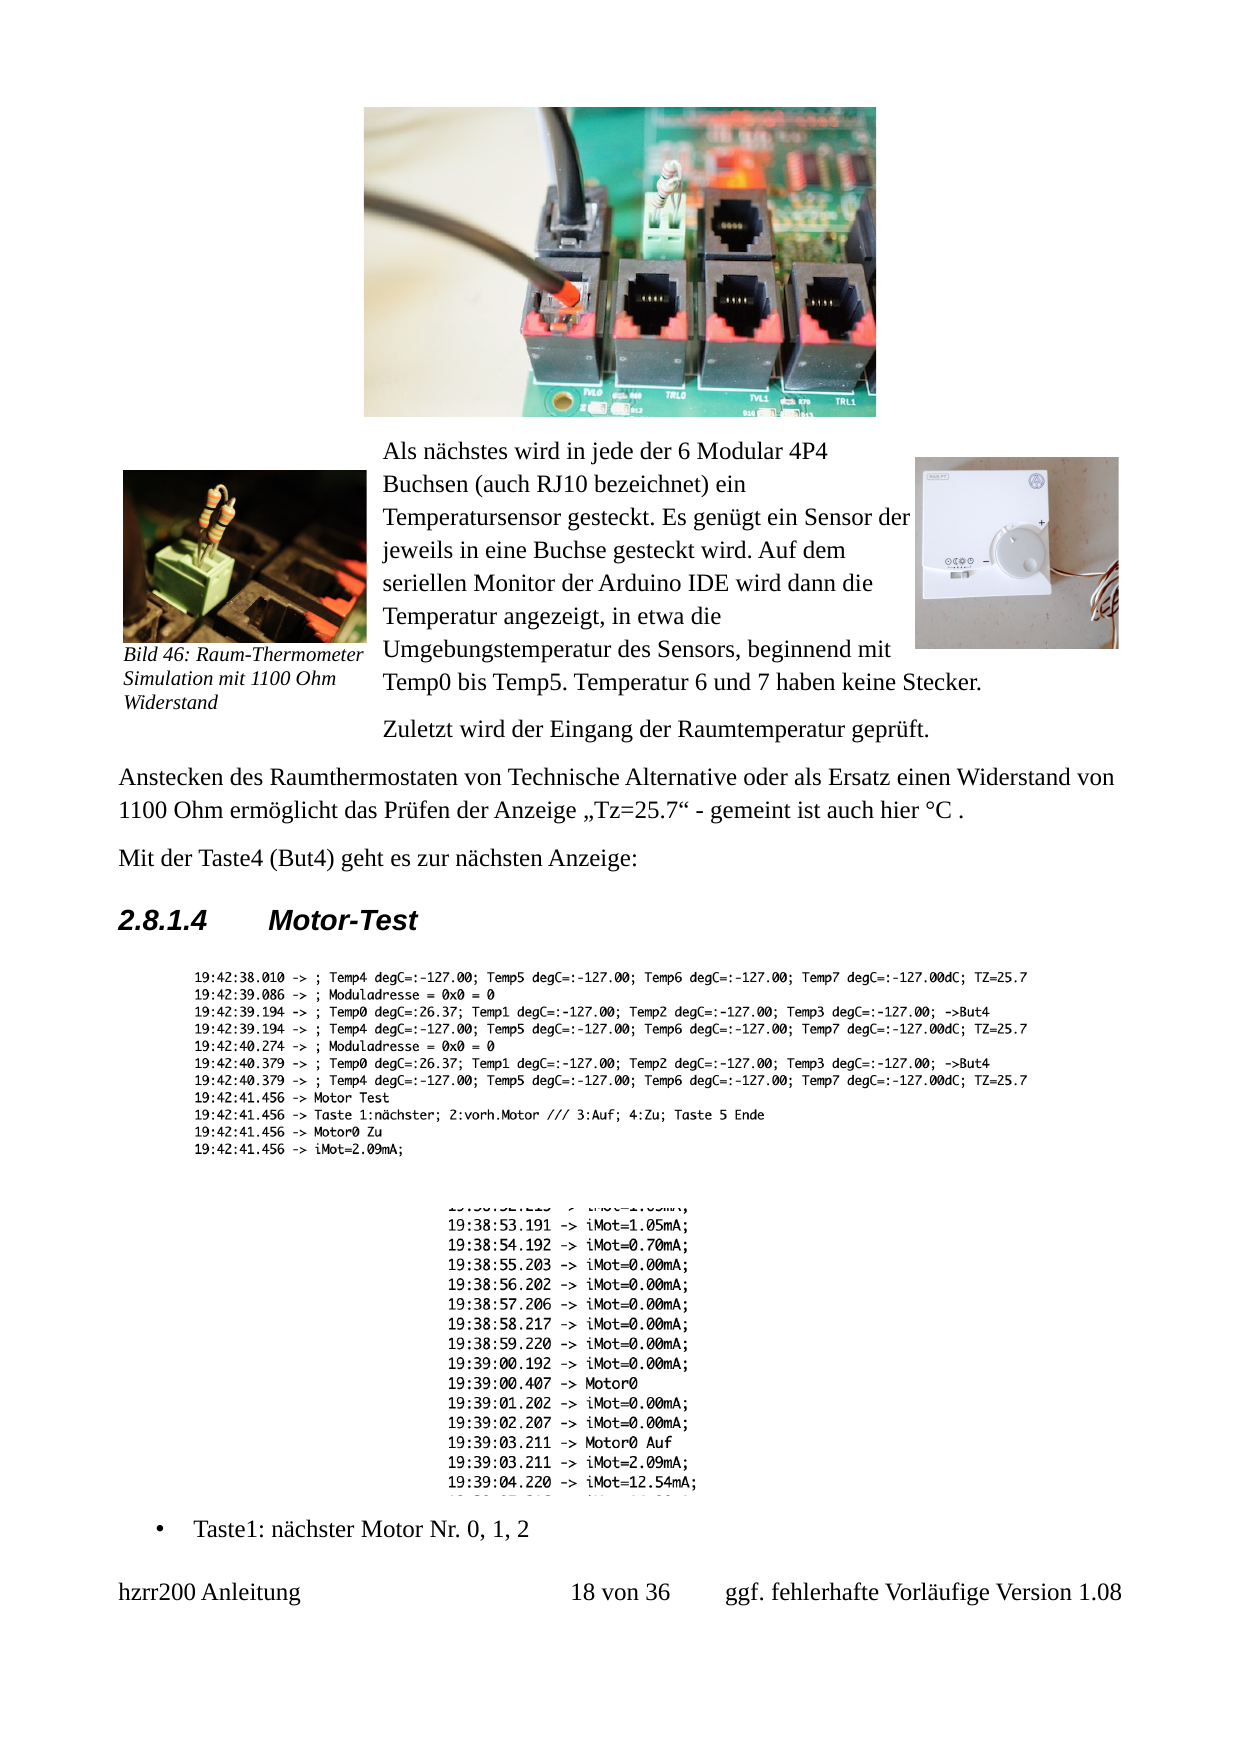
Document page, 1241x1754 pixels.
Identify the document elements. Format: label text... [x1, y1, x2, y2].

picture [446, 1208, 794, 1496]
picture [915, 457, 1119, 649]
text Zuletzt wird der Eingang der Raumtemperatur geprüft. [118, 714, 1122, 743]
text Bild 45: Techn. Alternative RAS PT Raumfühler [915, 438, 1119, 457]
text Als nächstes wird in jede der 6 Modular 4P4 Buchsen (auch RJ10 bezeichnet) ein Temperatursensor gesteckt. Es genügt ein Sensor der jeweils in eine Buchse gesteckt wird. Auf dem seriellen Monitor der Arduino IDE wird dann die Temperatur angezeigt, in etwa die Umgebungstemperatur des Sensors, beginnend mit Temp0 bis Temp5. Temperatur 6 und 7 haben keine Stecker. [118, 426, 1122, 696]
text Bild 44: Motor 0, Temperatur 0 und Zimmertemperatur Simulation eingesteckt [364, 87, 876, 107]
subtitle Motor-Test [118, 903, 1122, 936]
picture [363, 107, 877, 417]
text Bild 47: Taste4 (But4) wechselt zum Motor-Test [193, 949, 1047, 968]
picture [123, 470, 367, 643]
picture [193, 968, 1048, 1158]
text Bild 48: Ausgabe beim Motortest [447, 1189, 793, 1208]
list Taste1: nächster Motor Nr. 0, 1, 2 [156, 1514, 1122, 1543]
text Mit der Taste4 (But4) geht es zur nächsten Anzeige: [118, 843, 1122, 872]
text Anstecken des Raumthermostaten von Technische Alternative oder als Ersatz einen Widerstand von 1100 Ohm ermöglicht das Prüfen der Anzeige „Tz=25.7“ - gemeint ist auch hier °C . [118, 762, 1122, 824]
text Bild 46: Raum-Thermometer Simulation mit 1100 Ohm Widerstand [123, 451, 382, 714]
